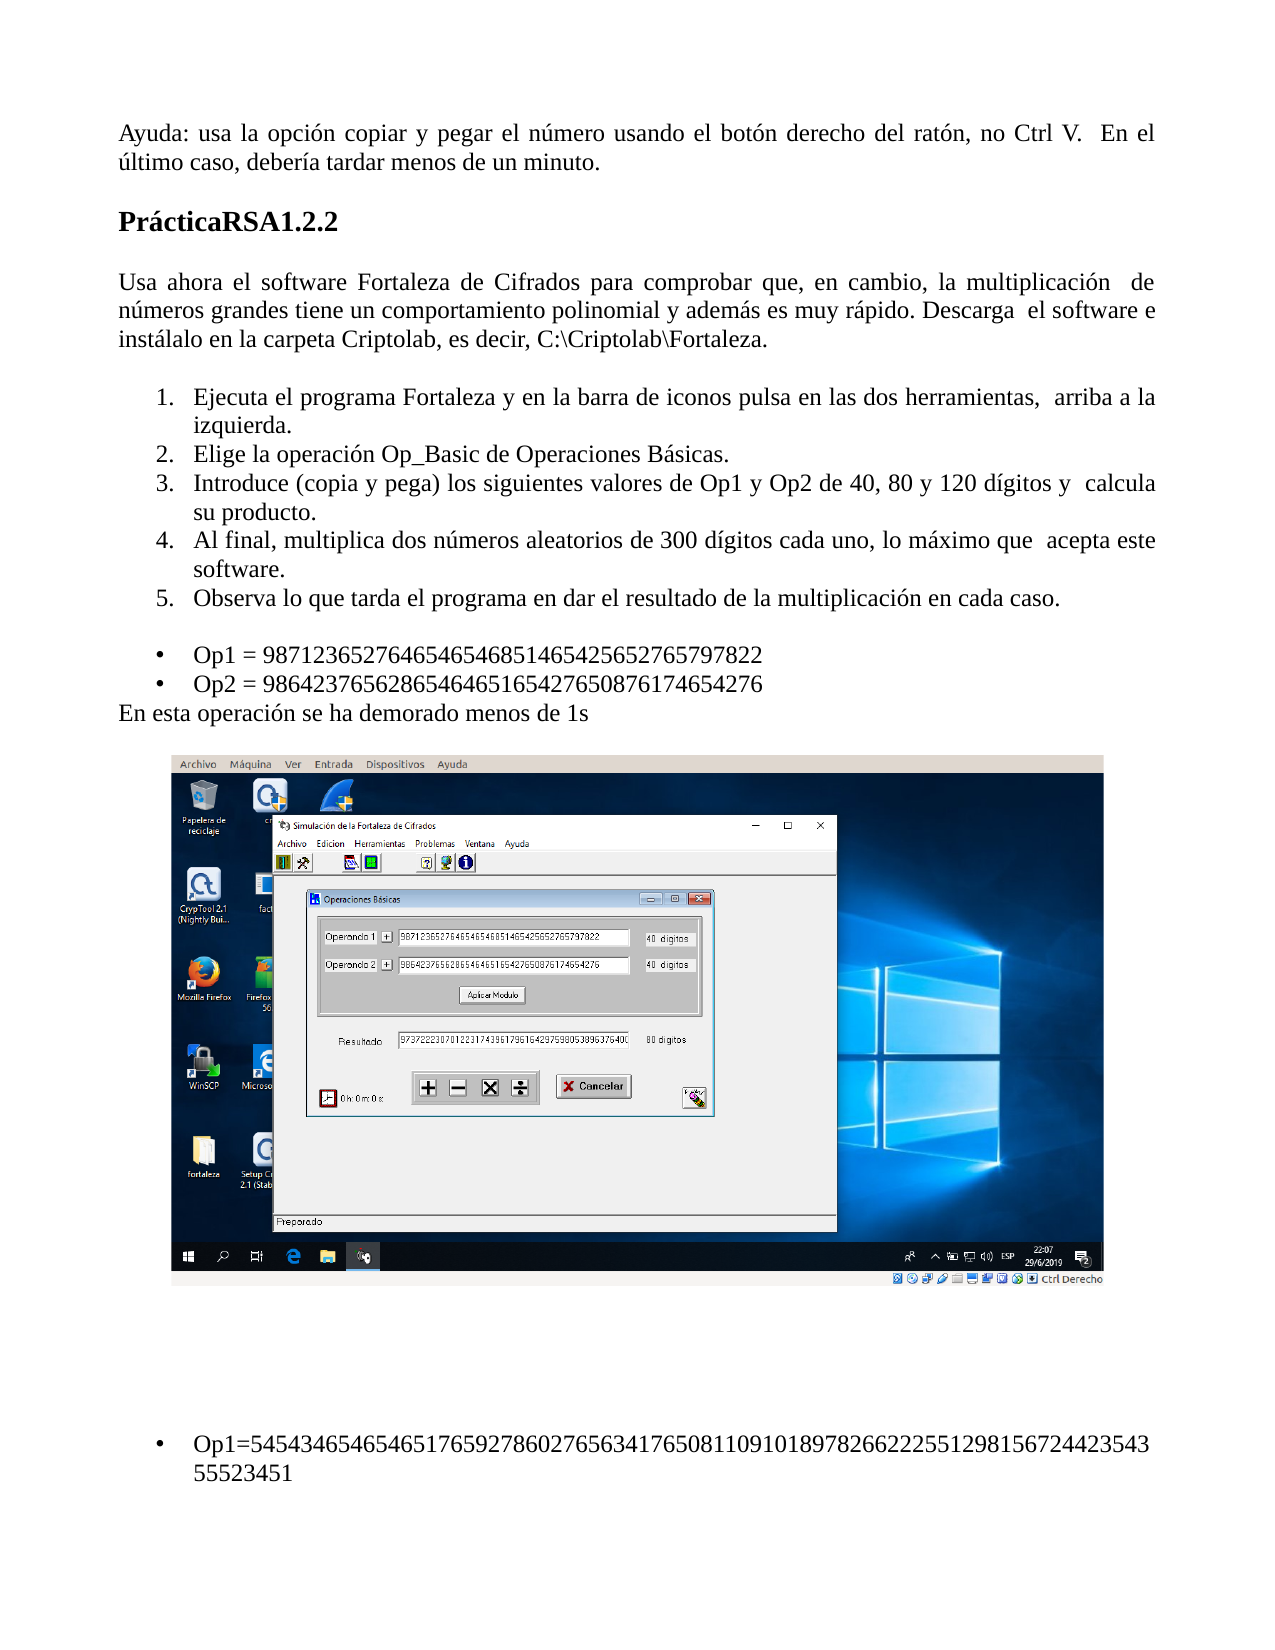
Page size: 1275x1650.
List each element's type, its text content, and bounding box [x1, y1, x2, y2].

list Elige la operación Op_Basic de Operaciones Básicas. [156, 439, 1157, 468]
text Usa ahora el software Fortaleza de Cifrados para comprobar que, en cambio, la multiplicación de números grandes tiene un comportamiento polinomial y además es muy rápido. Descarga el software e instálalo en la carpeta Criptolab, es decir, C:\Criptolab\Fortaleza. [118, 267, 1157, 353]
text PrácticaRSA1.2.2 [118, 204, 1157, 238]
list Op1 = 9871236527646546546851465425652765797822 [156, 640, 1157, 669]
list Op2 = 9864237656286546465165427650876174654276 [156, 669, 1157, 698]
text En esta operación se ha demorado menos de 1s [118, 698, 1157, 727]
text Ayuda: usa la opción copiar y pegar el número usando el botón derecho del ratón, no Ctrl V. En el último caso, debería tardar menos de un minuto. [118, 118, 1157, 176]
list Op1=54543465465465176592786027656341765081109101897826622255129815672442354355523451 [156, 1429, 1157, 1487]
list Al final, multiplica dos números aleatorios de 300 dígitos cada uno, lo máximo que acepta este software. [156, 525, 1157, 583]
list Introduce (copia y pega) los siguientes valores de Op1 y Op2 de 40, 80 y 120 dígitos y calcula su producto. [156, 468, 1157, 525]
list Ejecuta el programa Fortaleza y en la barra de iconos pulsa en las dos herramientas, arriba a la izquierda. [156, 382, 1157, 439]
list Observa lo que tarda el programa en dar el resultado de la multiplicación en cada caso. [156, 583, 1157, 612]
picture [171, 755, 1104, 1286]
